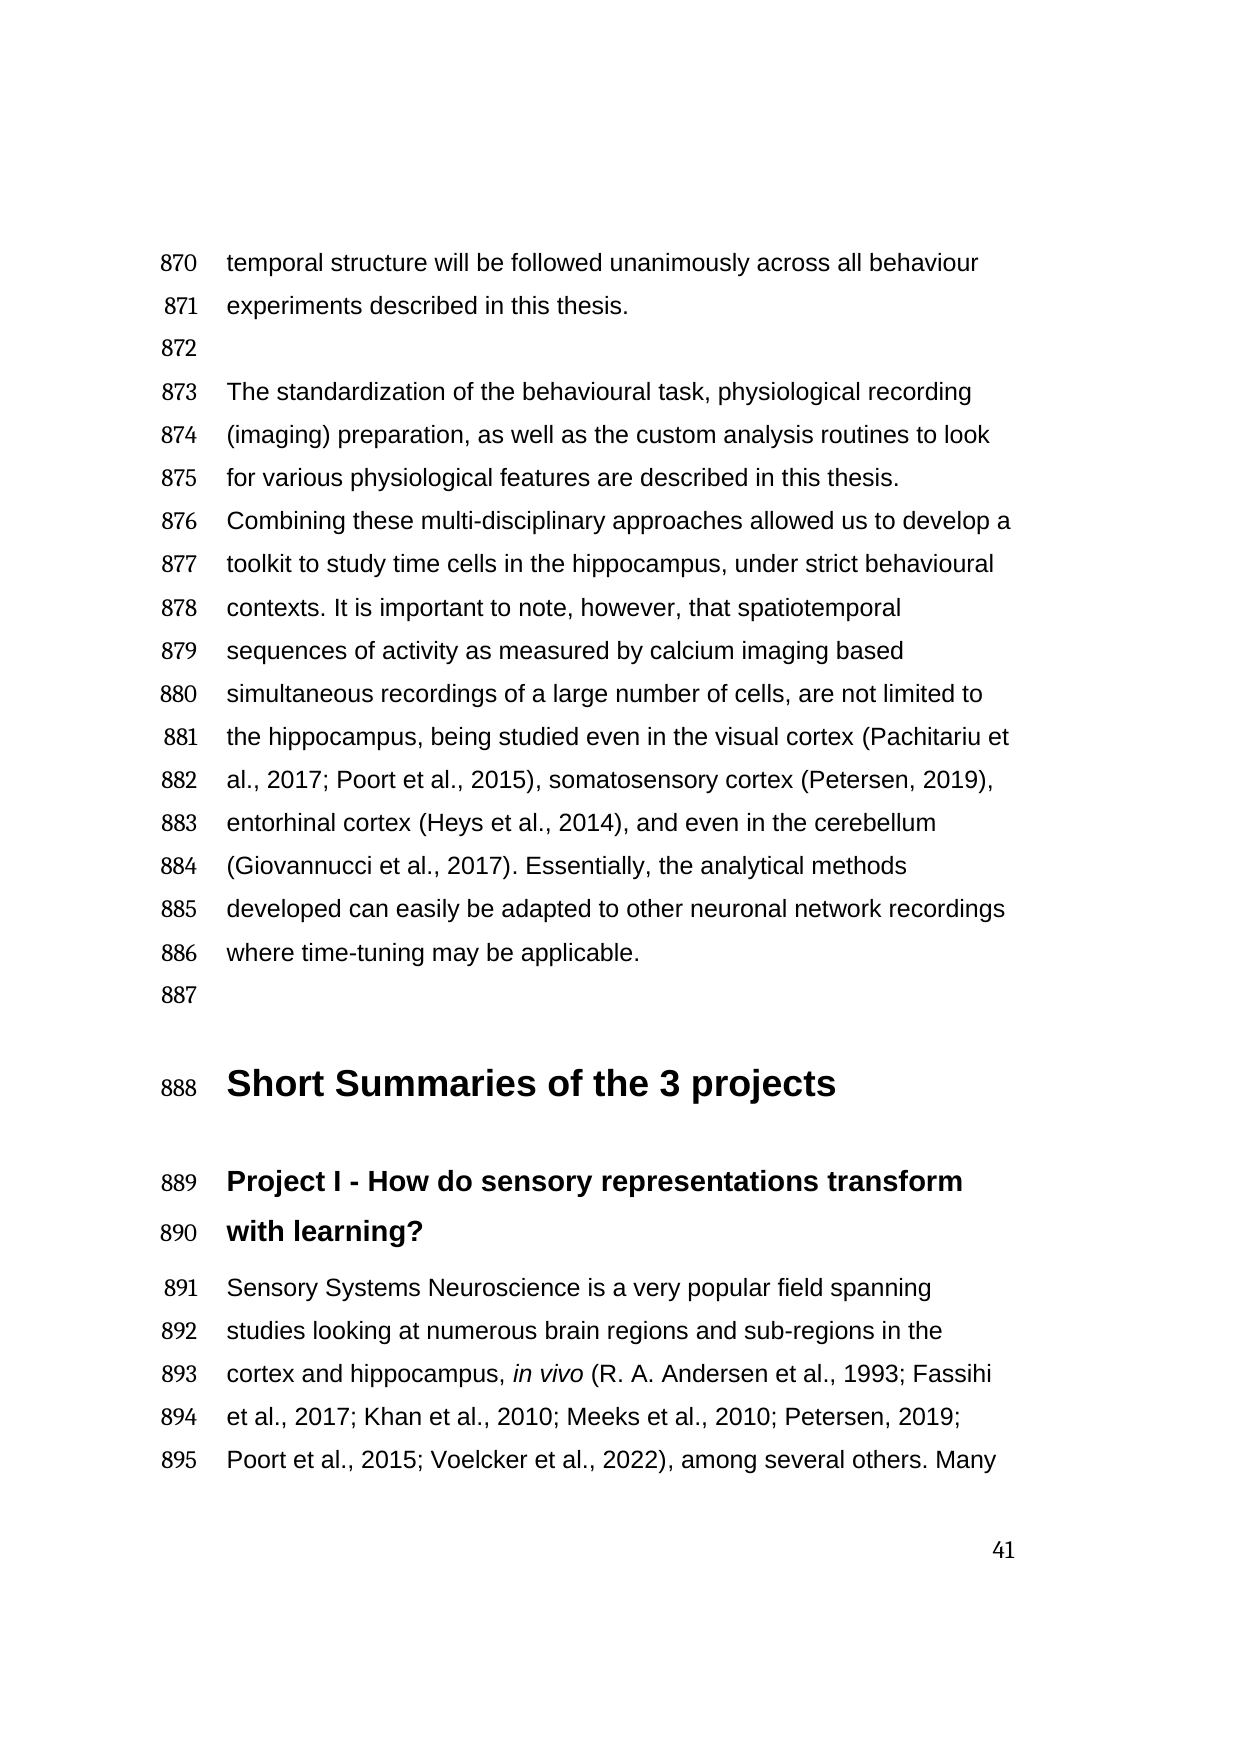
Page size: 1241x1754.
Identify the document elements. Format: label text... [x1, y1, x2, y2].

subtitle Short Summaries of the 3 projects [226, 1061, 1014, 1104]
text temporal structure will be followed unanimously across all behaviour experiments described in this thesis. [226, 248, 1014, 319]
subtitle Project I - How do sensory representations transform with learning? [226, 1163, 1014, 1247]
text The standardization of the behavioural task, physiological recording (imaging) preparation, as well as the custom analysis routines to look for various physiological features are described in this thesis. Combining these multi-disciplinary approaches allowed us to develop a toolkit to study time cells in the hippocampus, under strict behavioural contexts. It is important to note, however, that spatiotemporal sequences of activity as measured by calcium imaging based simultaneous recordings of a large number of cells, are not limited to the hippocampus, being studied even in the visual cortex (Pachitariu et al., 2017; Poort et al., 2015)⁠, somatosensory cortex (Petersen, 2019)⁠, entorhinal cortex (Heys et al., 2014)⁠, and even in the cerebellum (Giovannucci et al., 2017)⁠. Essentially, the analytical methods developed can easily be adapted to other neuronal network recordings where time-tuning may be applicable. [226, 377, 1014, 966]
text Sensory Systems Neuroscience is a very popular field spanning studies looking at numerous brain regions and sub-regions in the cortex and hippocampus, in vivo (R. A. Andersen et al., 1993; Fassihi et al., 2017; Khan et al., 2010; Meeks et al., 2010; Petersen, 2019; Poort et al., 2015; Voelcker et al., 2022)⁠, among several others. Many [226, 1272, 1014, 1474]
